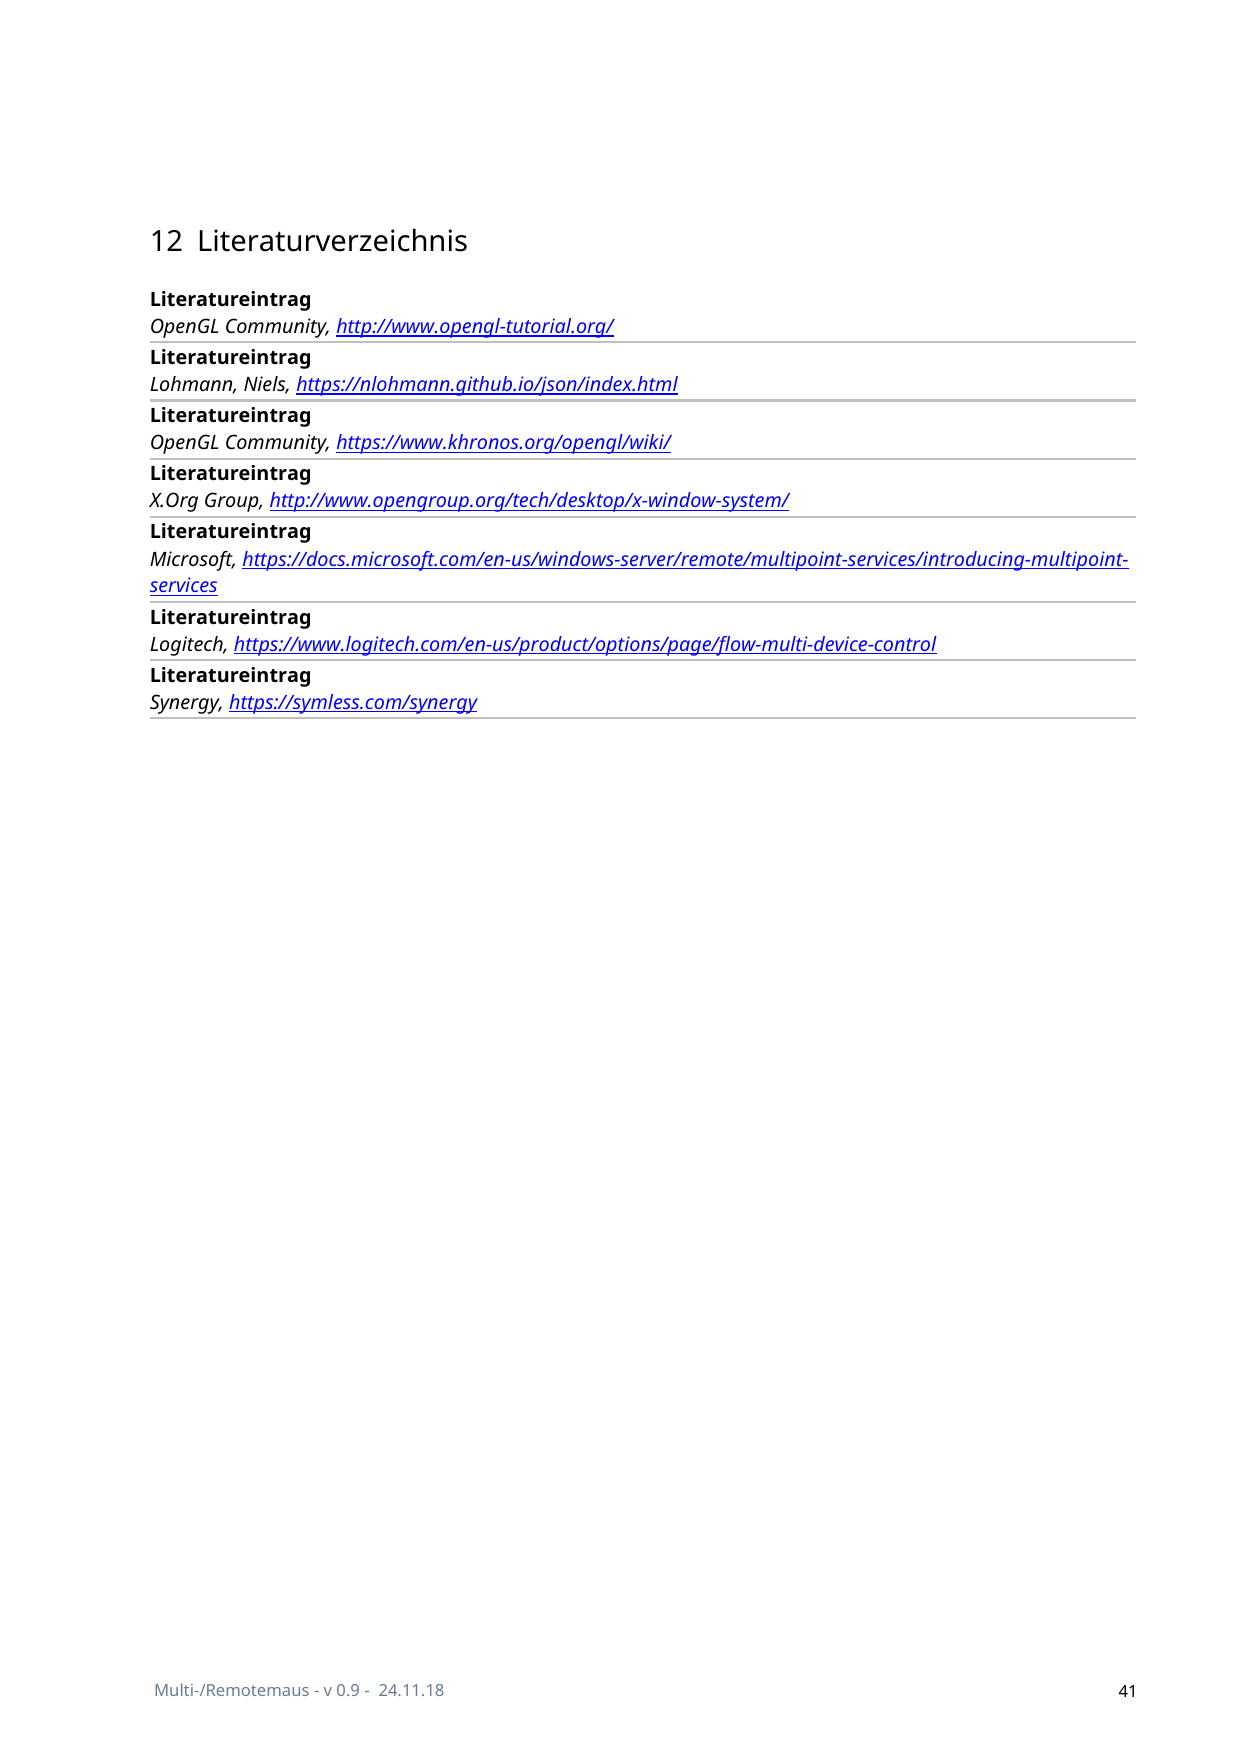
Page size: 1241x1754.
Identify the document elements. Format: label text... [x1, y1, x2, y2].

text Lohmann, Niels, https://nlohmann.github.io/json/index.html [149, 370, 1136, 402]
text Literatureintrag [149, 460, 1136, 487]
text Literatureintrag [149, 285, 1136, 312]
text Synergy, https://symless.com/synergy [149, 688, 1136, 719]
text Literatureintrag [149, 402, 1136, 428]
text Microsoft, https://docs.microsoft.com/en-us/windows-server/remote/multipoint-services/introducing-multipoint-services [149, 545, 1136, 603]
text OpenGL Community, http://www.opengl-tutorial.org/ [149, 312, 1136, 343]
text OpenGL Community, https://www.khronos.org/opengl/wiki/ [149, 428, 1136, 460]
text Literatureintrag [149, 603, 1136, 630]
text Literatureintrag [149, 343, 1136, 370]
text Logitech, https://www.logitech.com/en-us/product/options/page/flow-multi-device-control [149, 630, 1136, 661]
text X.Org Group, http://www.opengroup.org/tech/desktop/x-window-system/ [149, 487, 1136, 518]
text Literatureintrag [149, 518, 1136, 545]
text Literatureintrag [149, 661, 1136, 688]
subtitle Literaturverzeichnis [149, 221, 1136, 260]
